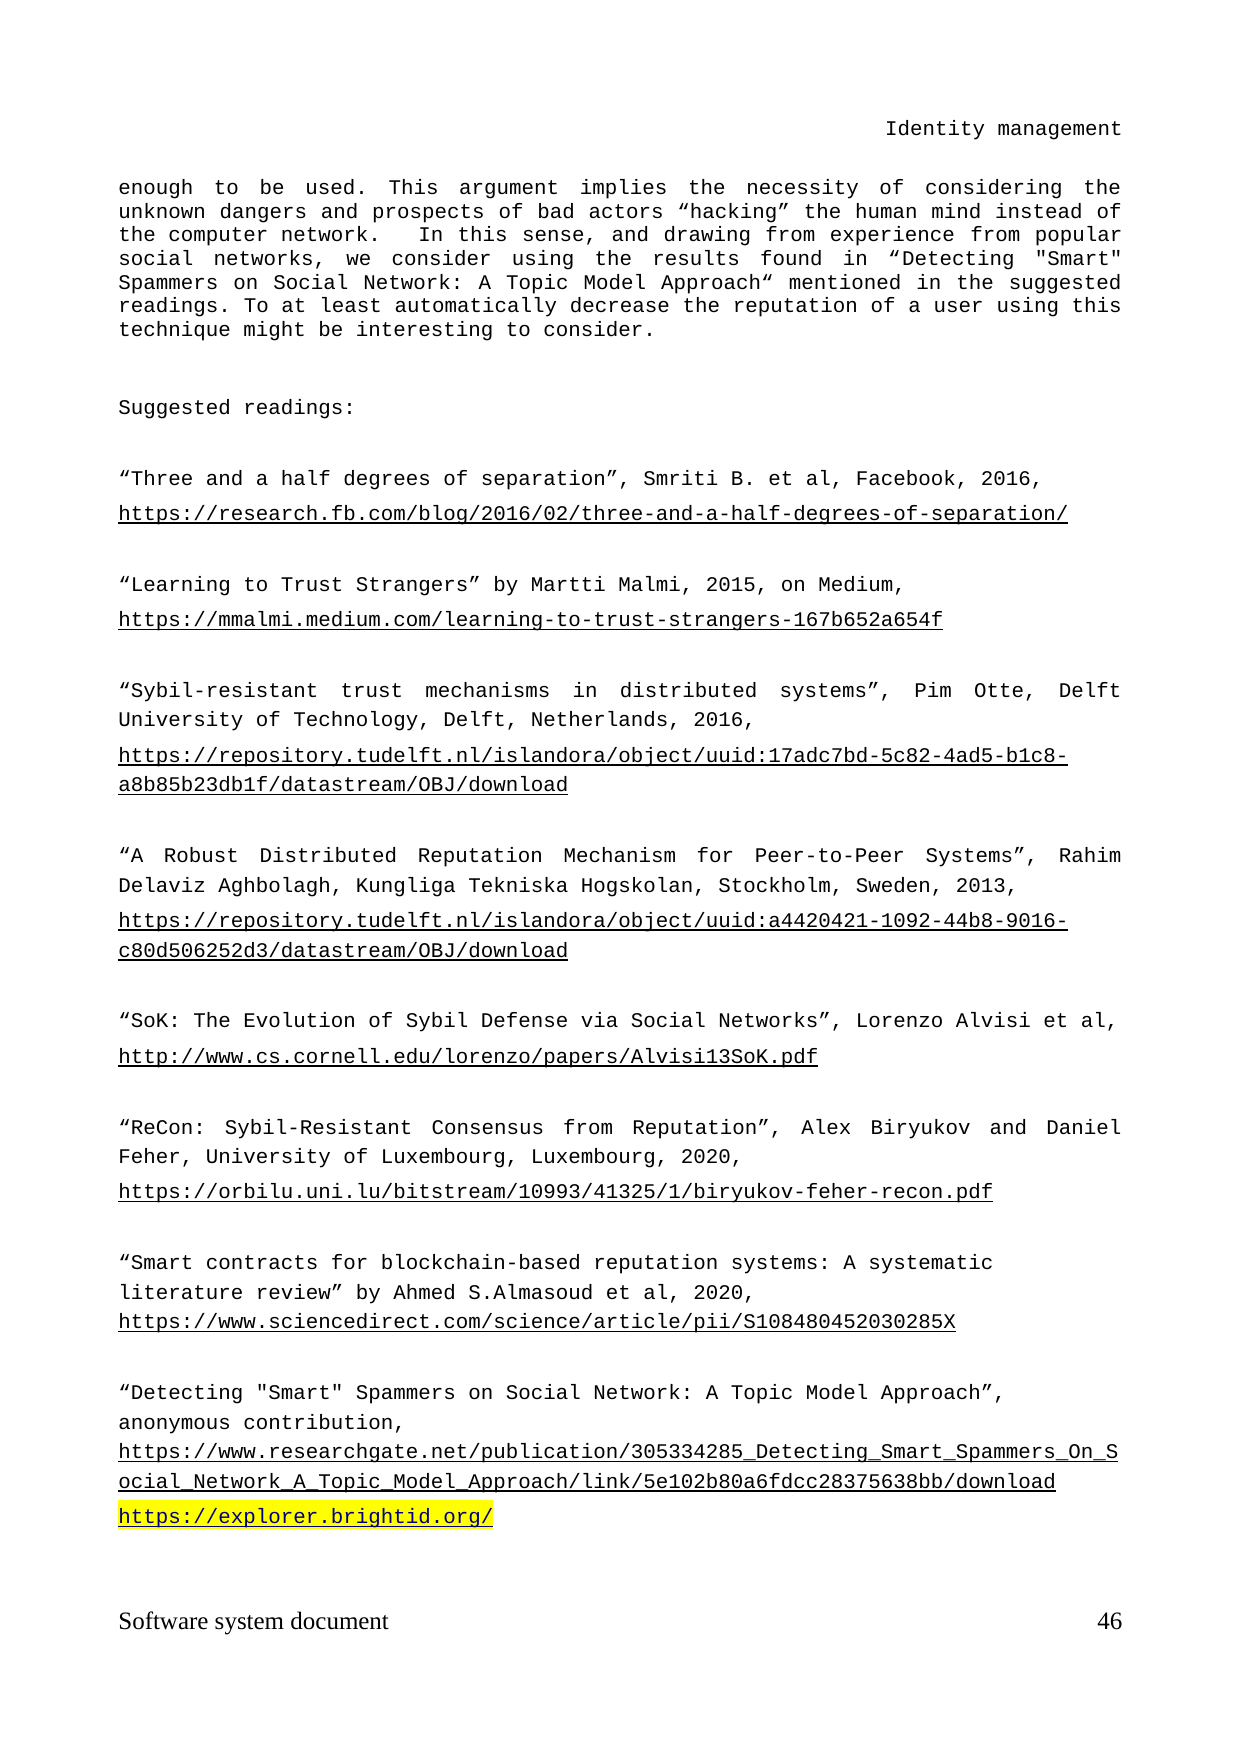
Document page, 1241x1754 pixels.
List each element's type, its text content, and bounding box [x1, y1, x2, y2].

text Suggested readings: [118, 391, 1122, 420]
text “A Robust Distributed Reputation Mechanism for Peer-to-Peer Systems”, Rahim Delaviz Aghbolagh, Kungliga Tekniska Hogskolan, Stockholm, Sweden, 2013, [118, 839, 1122, 898]
text “Three and a half degrees of separation”, Smriti B. et al, Facebook, 2016, [118, 461, 1122, 491]
text “Detecting "Smart" Spammers on Social Network: A Topic Model Approach”, anonymous contribution, https://www.researchgate.net/publication/305334285_Detecting_Smart_Spammers_On_Social_Network_A_Topic_Model_Approach/link/5e102b80a6fdcc28375638bb/download [118, 1376, 1122, 1494]
text http://www.cs.cornell.edu/lorenzo/papers/Alvisi13SoK.pdf [118, 1040, 1122, 1069]
text https://repository.tudelft.nl/islandora/object/uuid:a4420421-1092-44b8-9016-c80d506252d3/datastream/OBJ/download [118, 904, 1122, 963]
text https://research.fb.com/blog/2016/02/three-and-a-half-degrees-of-separation/ [118, 497, 1122, 526]
text “Sybil-resistant trust mechanisms in distributed systems”, Pim Otte, Delft University of Technology, Delft, Netherlands, 2016, [118, 674, 1122, 733]
text https://orbilu.uni.lu/bitstream/10993/41325/1/biryukov-feher-recon.pdf [118, 1175, 1122, 1205]
text “Learning to Trust Strangers” by Martti Malmi, 2015, on Medium, [118, 568, 1122, 597]
text https://explorer.brightid.org/ [118, 1500, 1122, 1529]
text “SoK: The Evolution of Sybil Defense via Social Networks”, Lorenzo Alvisi et al, [118, 1004, 1122, 1034]
text “ReCon: Sybil-Resistant Consensus from Reputation”, Alex Biryukov and Daniel Feher, University of Luxembourg, Luxembourg, 2020, [118, 1111, 1122, 1169]
text https://repository.tudelft.nl/islandora/object/uuid:17adc7bd-5c82-4ad5-b1c8-a8b85b23db1f/datastream/OBJ/download [118, 739, 1122, 798]
text “Smart contracts for blockchain-based reputation systems: A systematic literature review” by Ahmed S.Almasoud et al, 2020, https://www.sciencedirect.com/science/article/pii/S108480452030285X [118, 1246, 1122, 1335]
text enough to be used. This argument implies the necessity of considering the unknown dangers and prospects of bad actors “hacking” the human mind instead of the computer network. In this sense, and drawing from experience from popular social networks, we consider using the results found in “Detecting "Smart" Spammers on Social Network: A Topic Model Approach“ mentioned in the suggested readings. To at least automatically decrease the reputation of a user using this technique might be interesting to consider. [118, 177, 1122, 343]
text https://mmalmi.medium.com/learning-to-trust-strangers-167b652a654f [118, 603, 1122, 632]
